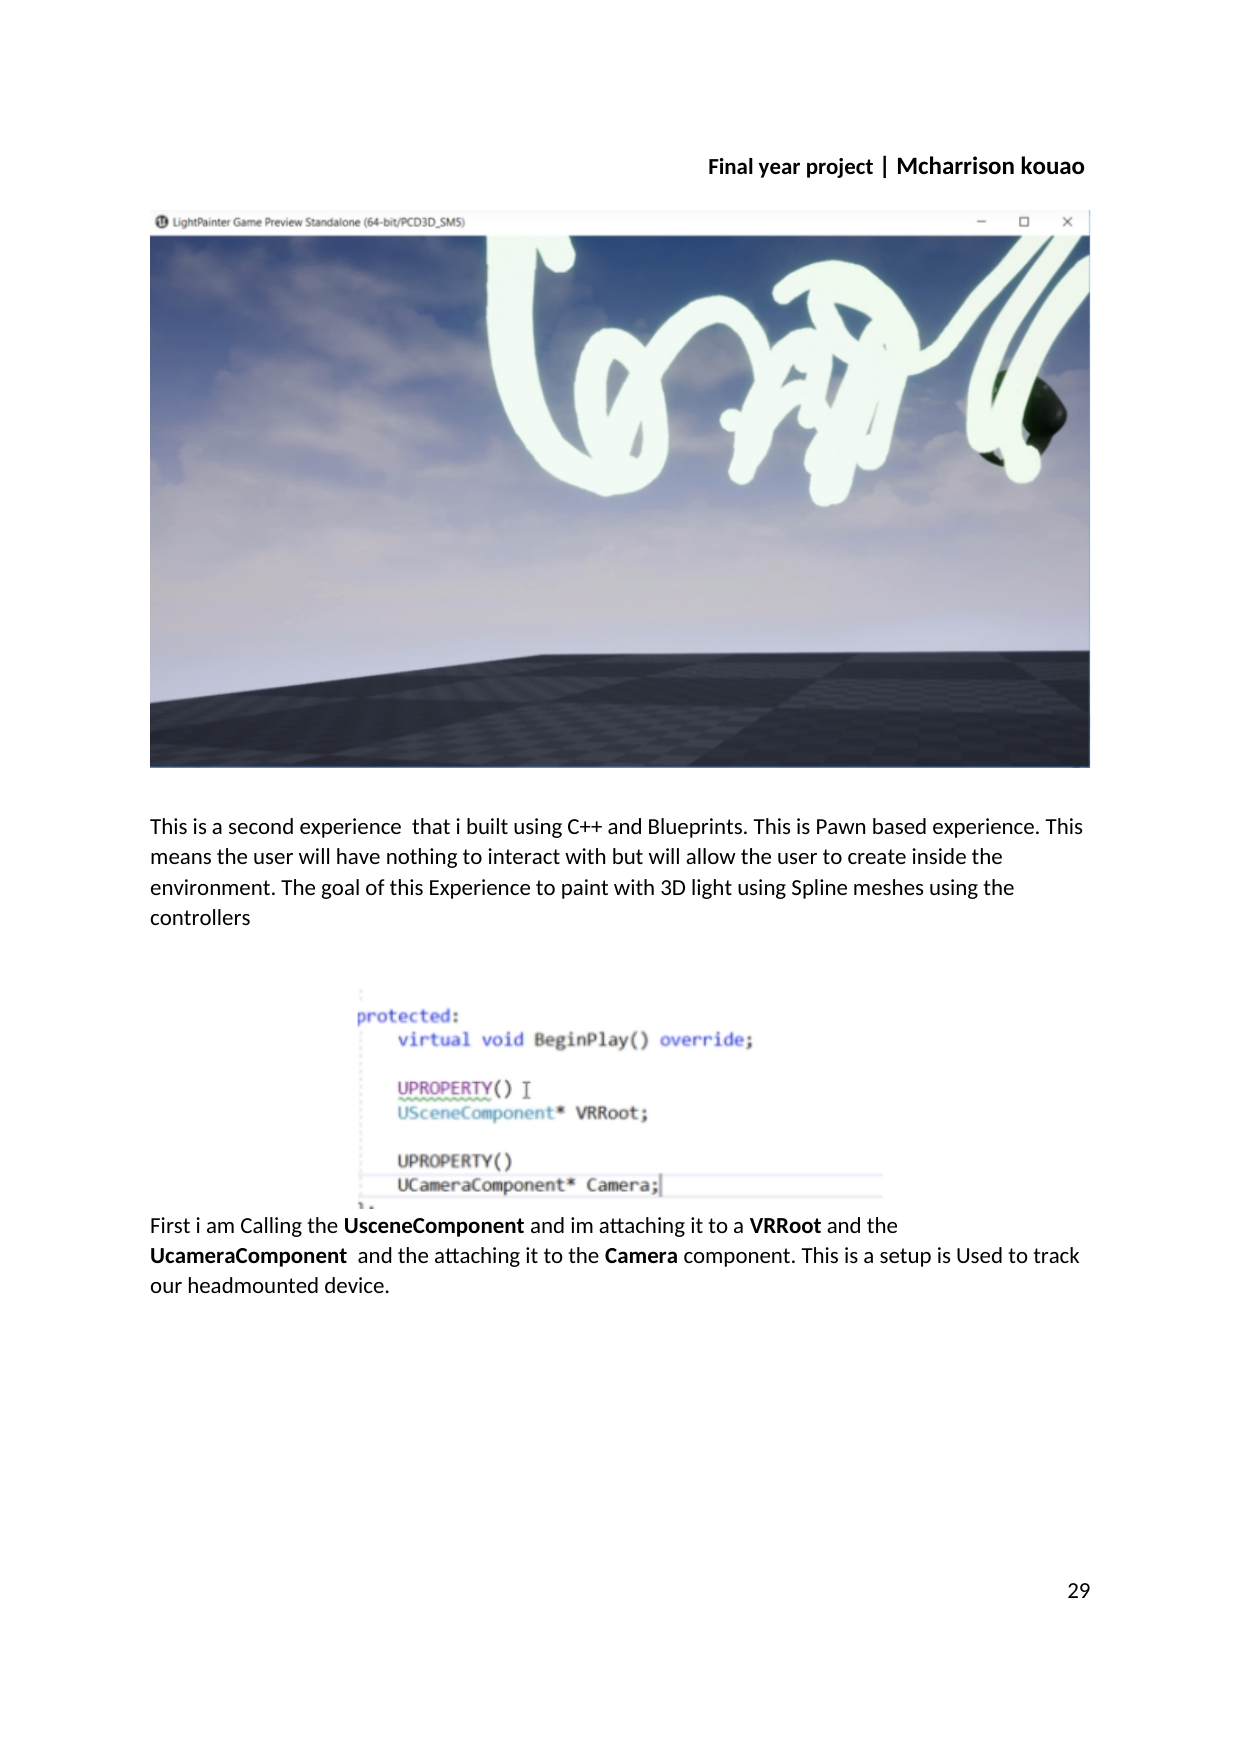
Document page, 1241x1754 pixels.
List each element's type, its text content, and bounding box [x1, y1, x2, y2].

picture [357, 988, 883, 1209]
picture [150, 210, 1091, 768]
text First i am Calling the UsceneComponent and im attaching it to a VRRoot and the UcameraComponent and the attaching it to the Camera component. This is a setup is Used to track our headmounted device. [150, 988, 1090, 1299]
text This is a second experience that i built using C++ and Blueprints. This is Pawn based experience. This means the user will have nothing to interact with but will allow the user to create inside the environment. The goal of this Experience to paint with 3D light using Spline meshes using the controllers [150, 812, 1090, 931]
